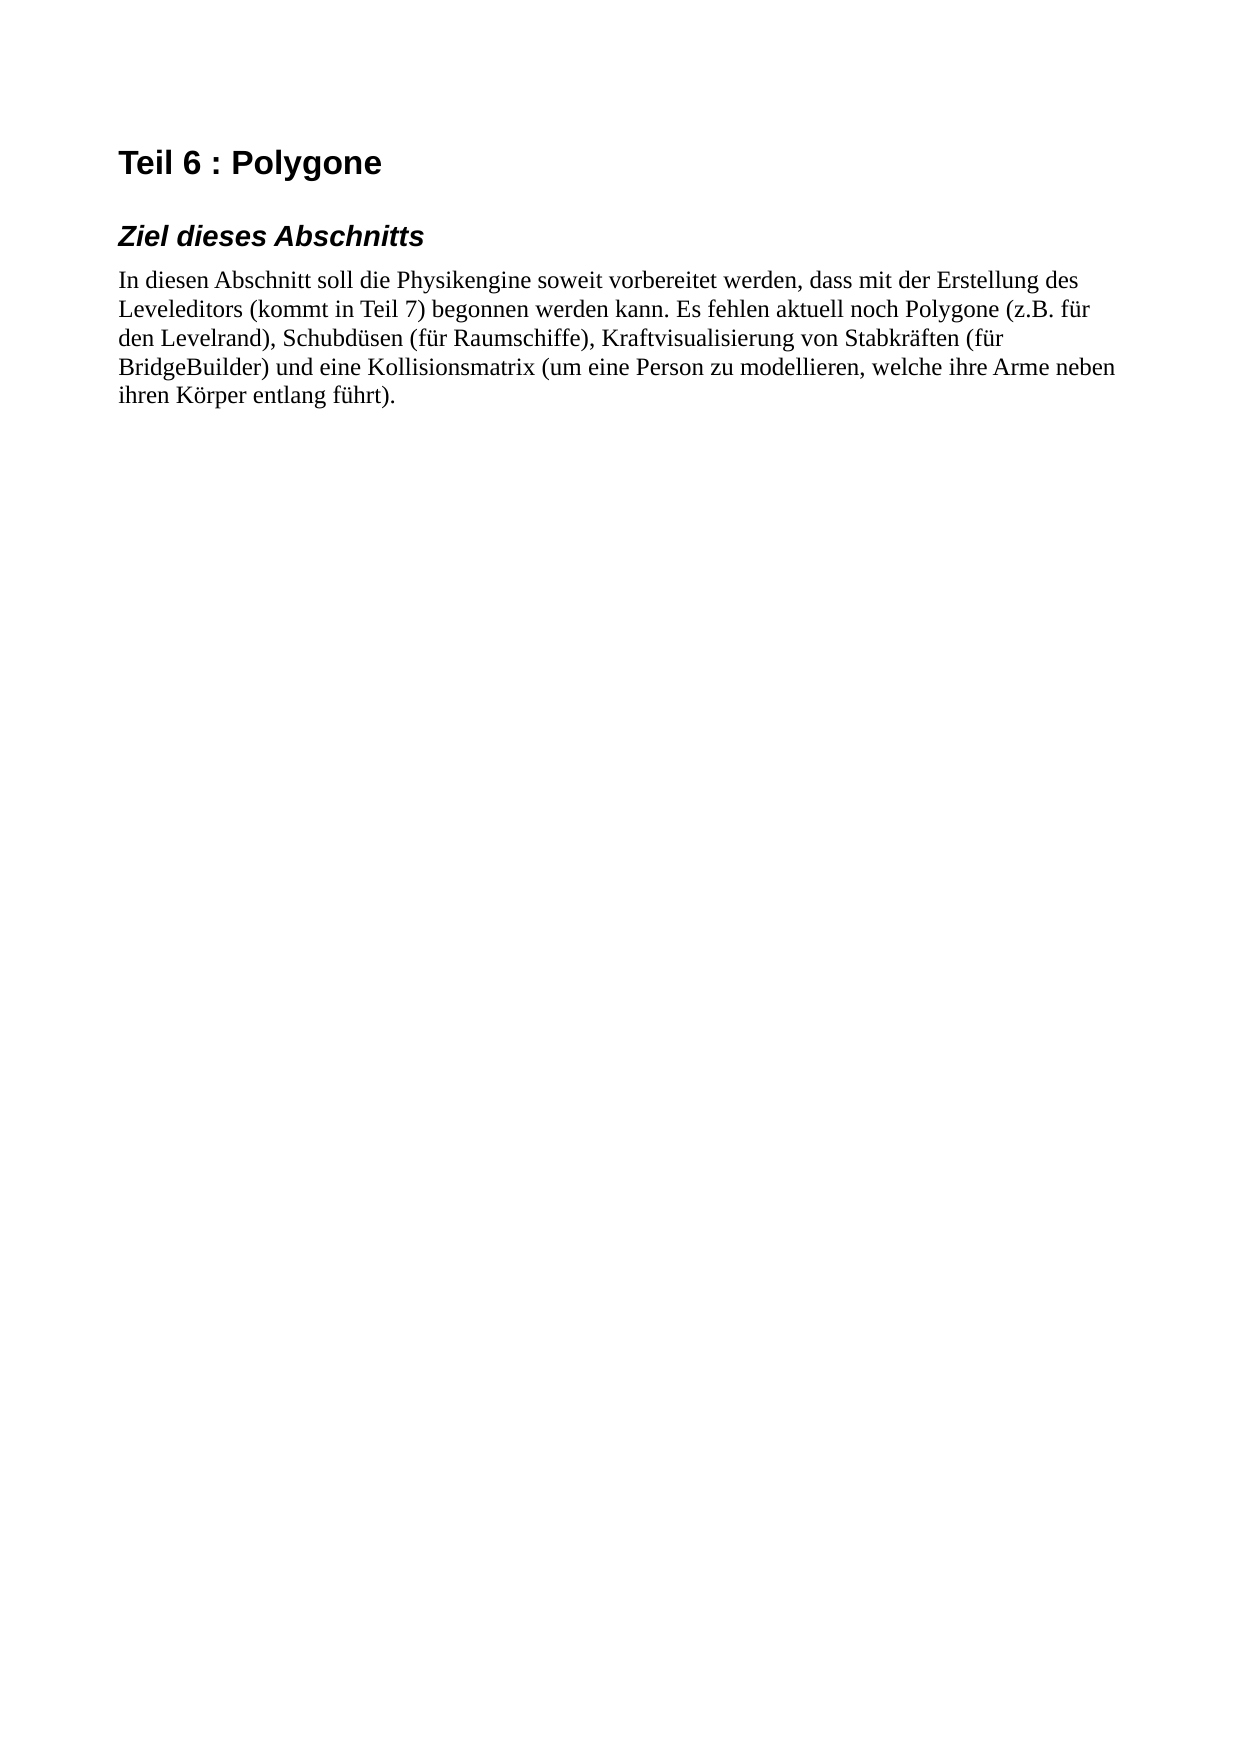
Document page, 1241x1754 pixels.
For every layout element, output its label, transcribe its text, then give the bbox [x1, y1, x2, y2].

subtitle Ziel dieses Abschnitts [118, 219, 1122, 253]
text In diesen Abschnitt soll die Physikengine soweit vorbereitet werden, dass mit der Erstellung des Leveleditors (kommt in Teil 7) begonnen werden kann. Es fehlen aktuell noch Polygone (z.B. für den Levelrand), Schubdüsen (für Raumschiffe), Kraftvisualisierung von Stabkräften (für BridgeBuilder) und eine Kollisionsmatrix (um eine Person zu modellieren, welche ihre Arme neben ihren Körper entlang führt). [118, 265, 1122, 409]
subtitle Teil 6 : Polygone [118, 143, 1122, 182]
